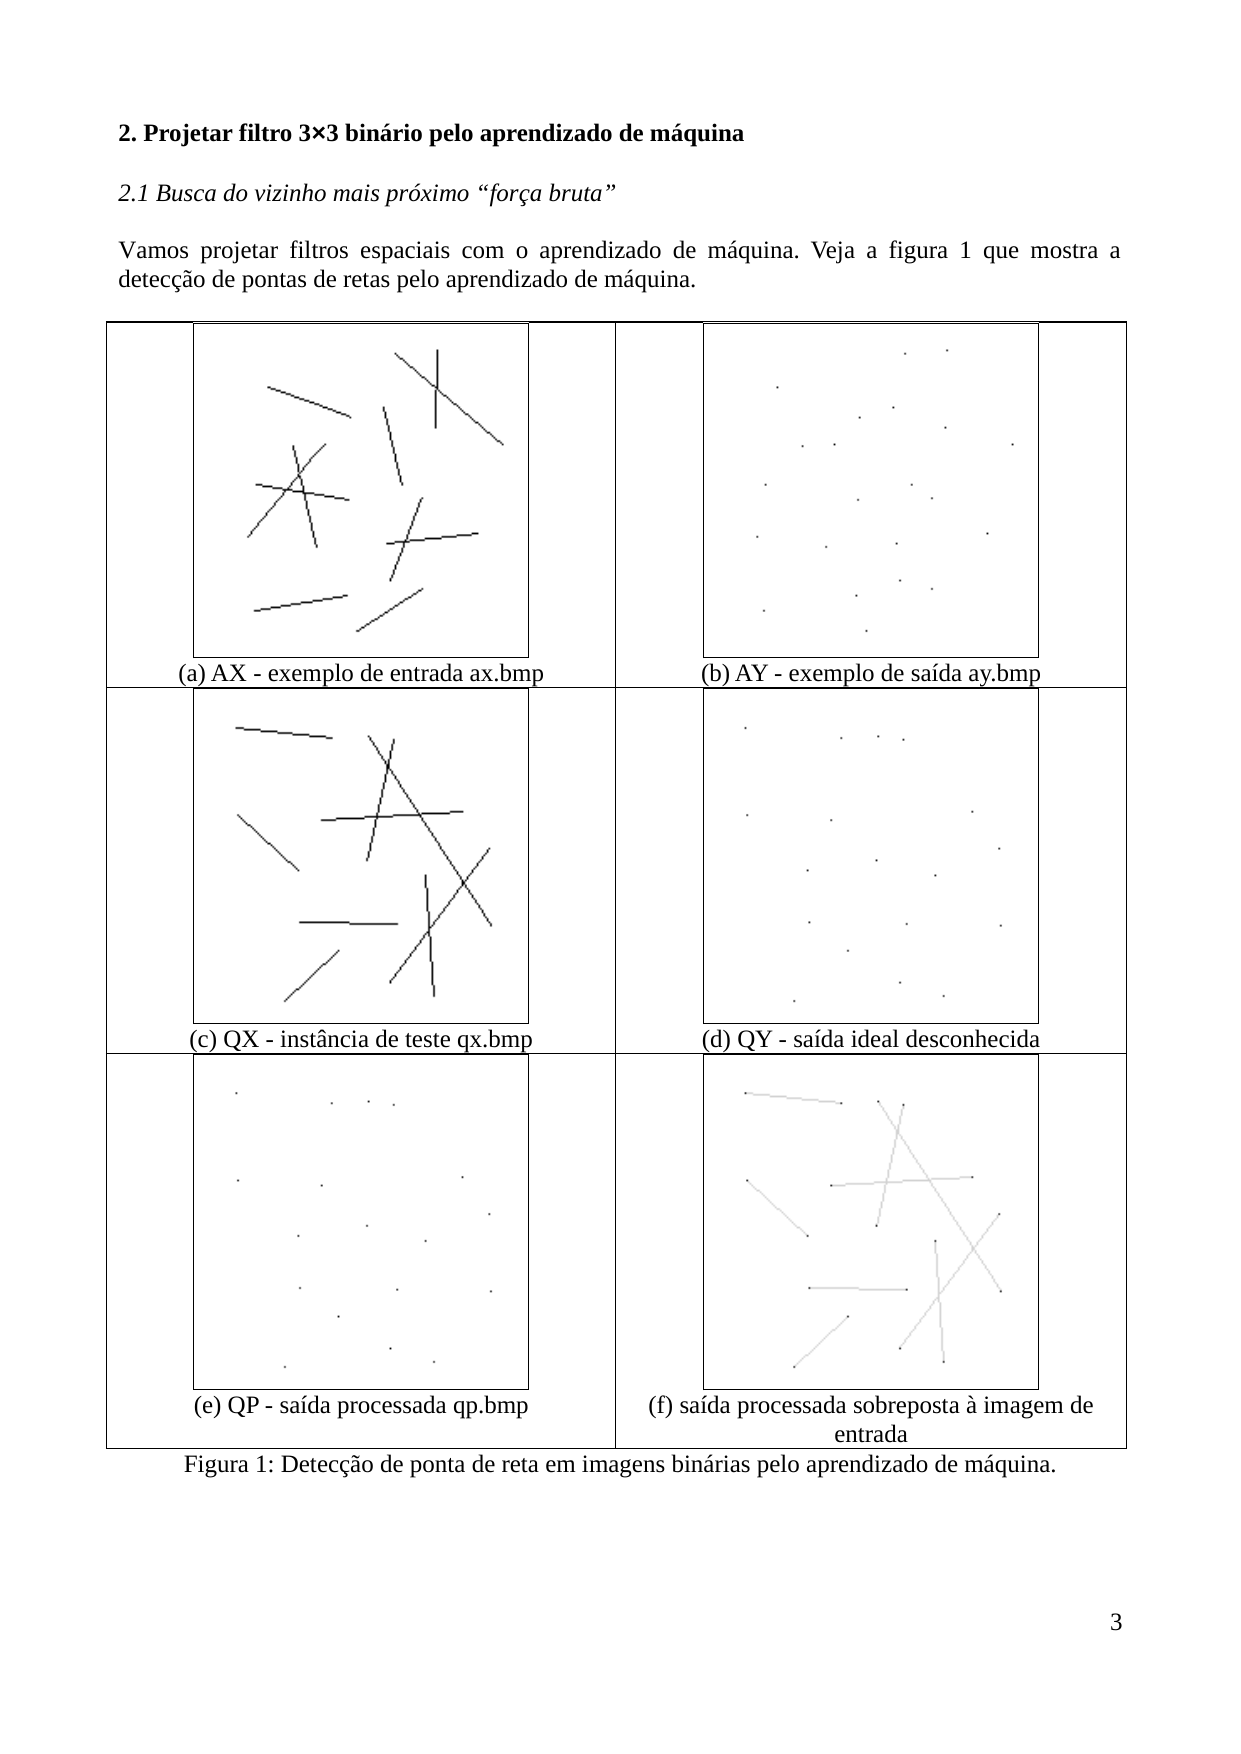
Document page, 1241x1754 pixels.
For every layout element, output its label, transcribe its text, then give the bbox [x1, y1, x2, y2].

text Vamos projetar filtros espaciais com o aprendizado de máquina. Veja a figura 1 que mostra a detecção de pontas de retas pelo aprendizado de máquina. [118, 235, 1122, 293]
text Figura 1: Detecção de ponta de reta em imagens binárias pelo aprendizado de máquina. [118, 1449, 1122, 1478]
table_cell (e) QP - saída processada qp.bmp [107, 1054, 615, 1448]
table_header (b) AY - exemplo de saída ay.bmp [616, 323, 1126, 687]
table_cell (d) QY - saída ideal desconhecida [616, 688, 1126, 1053]
text 2.1 Busca do vizinho mais próximo “força bruta” [118, 178, 1122, 206]
table_header (a) AX - exemplo de entrada ax.bmp [107, 323, 615, 687]
text 2. Projetar filtro 3×3 binário pelo aprendizado de máquina [118, 118, 1122, 149]
table_cell (f) saída processada sobreposta à imagem de entrada [616, 1054, 1126, 1448]
table_cell (c) QX - instância de teste qx.bmp [107, 688, 615, 1053]
